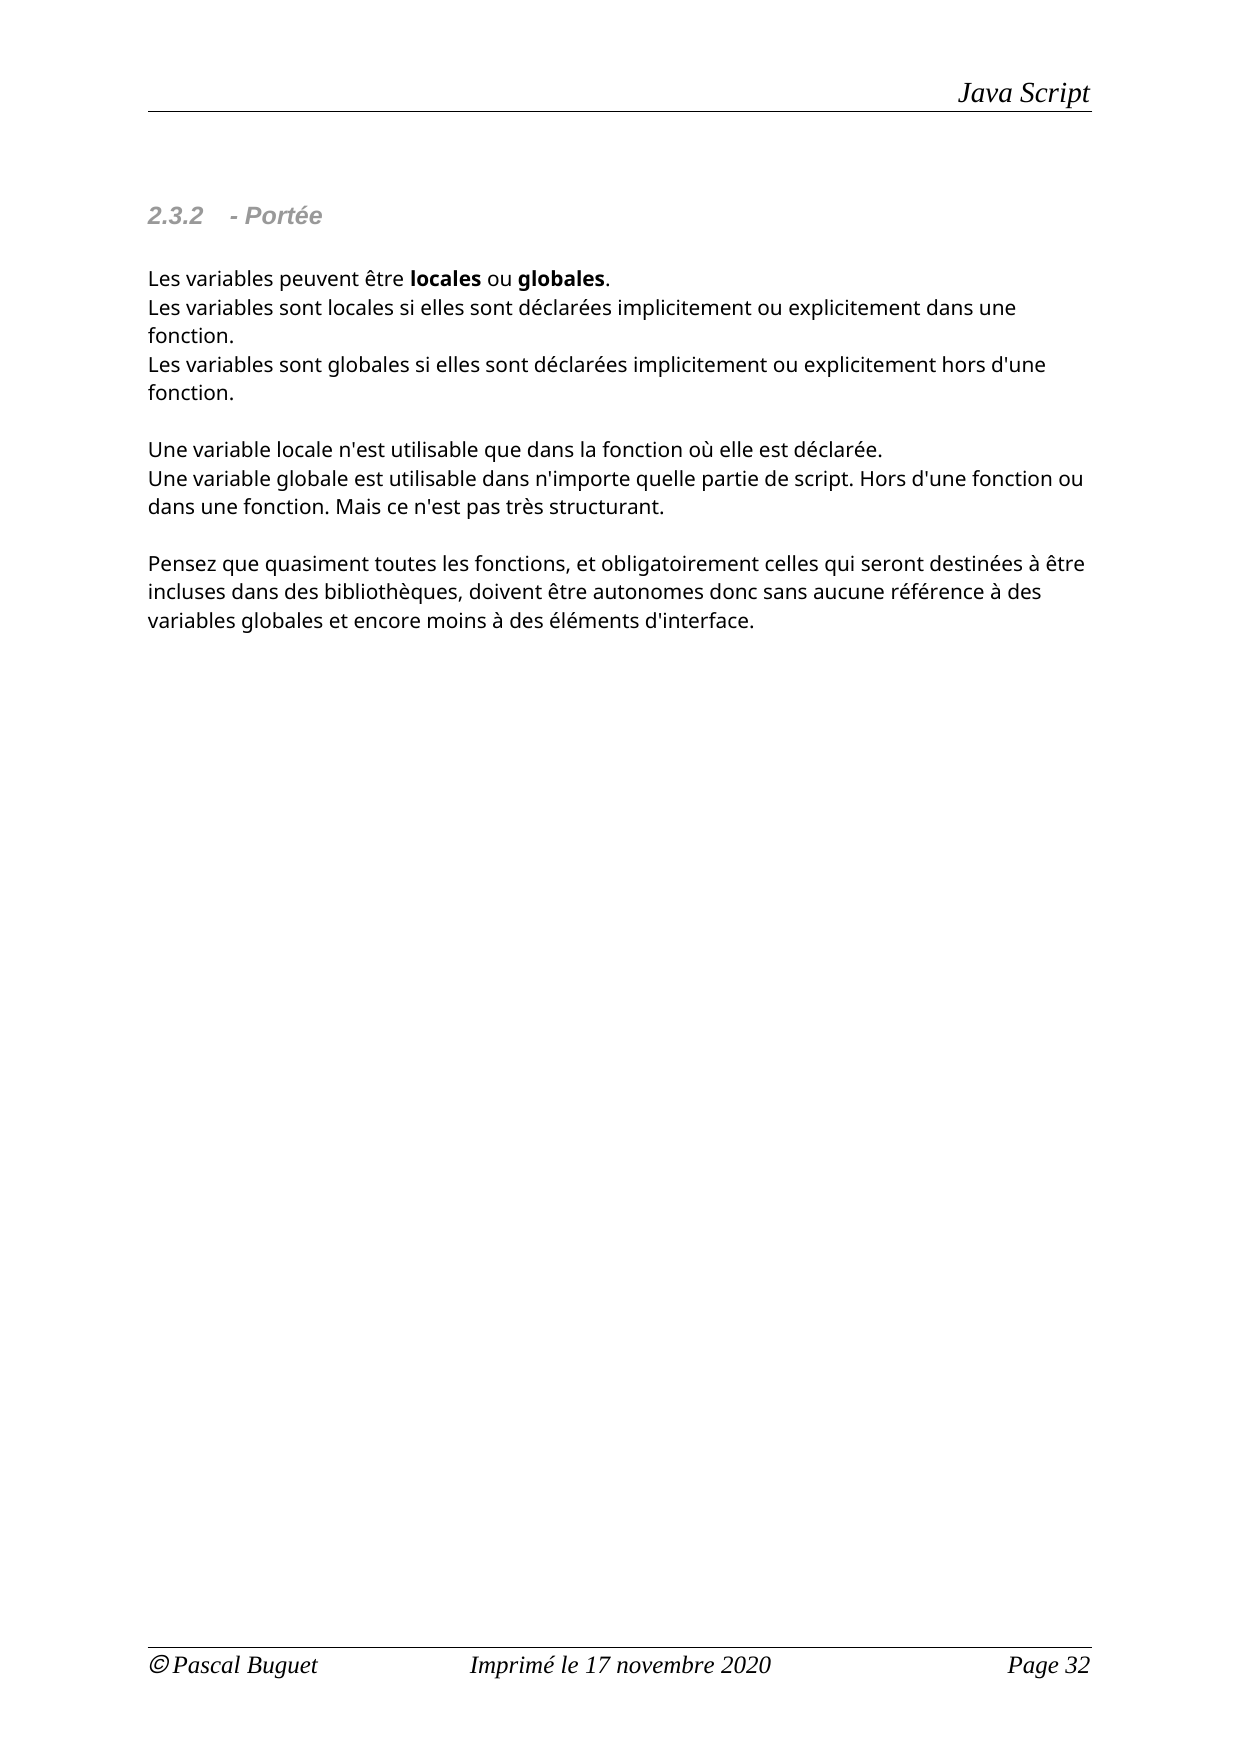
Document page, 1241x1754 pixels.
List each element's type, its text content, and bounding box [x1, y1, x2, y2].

text Une variable locale n'est utilisable que dans la fonction où elle est déclarée. [148, 435, 1092, 464]
text Les variables sont locales si elles sont déclarées implicitement ou explicitement dans une fonction. [148, 293, 1092, 350]
text Pensez que quasiment toutes les fonctions, et obligatoirement celles qui seront destinées à être incluses dans des bibliothèques, doivent être autonomes donc sans aucune référence à des variables globales et encore moins à des éléments d'interface. [148, 549, 1092, 634]
subtitle - Portée [148, 201, 1092, 230]
text Les variables sont globales si elles sont déclarées implicitement ou explicitement hors d'une fonction. [148, 350, 1092, 407]
text Les variables peuvent être locales ou globales. [148, 264, 1092, 293]
text Une variable globale est utilisable dans n'importe quelle partie de script. Hors d'une fonction ou dans une fonction. Mais ce n'est pas très structurant. [148, 464, 1092, 521]
